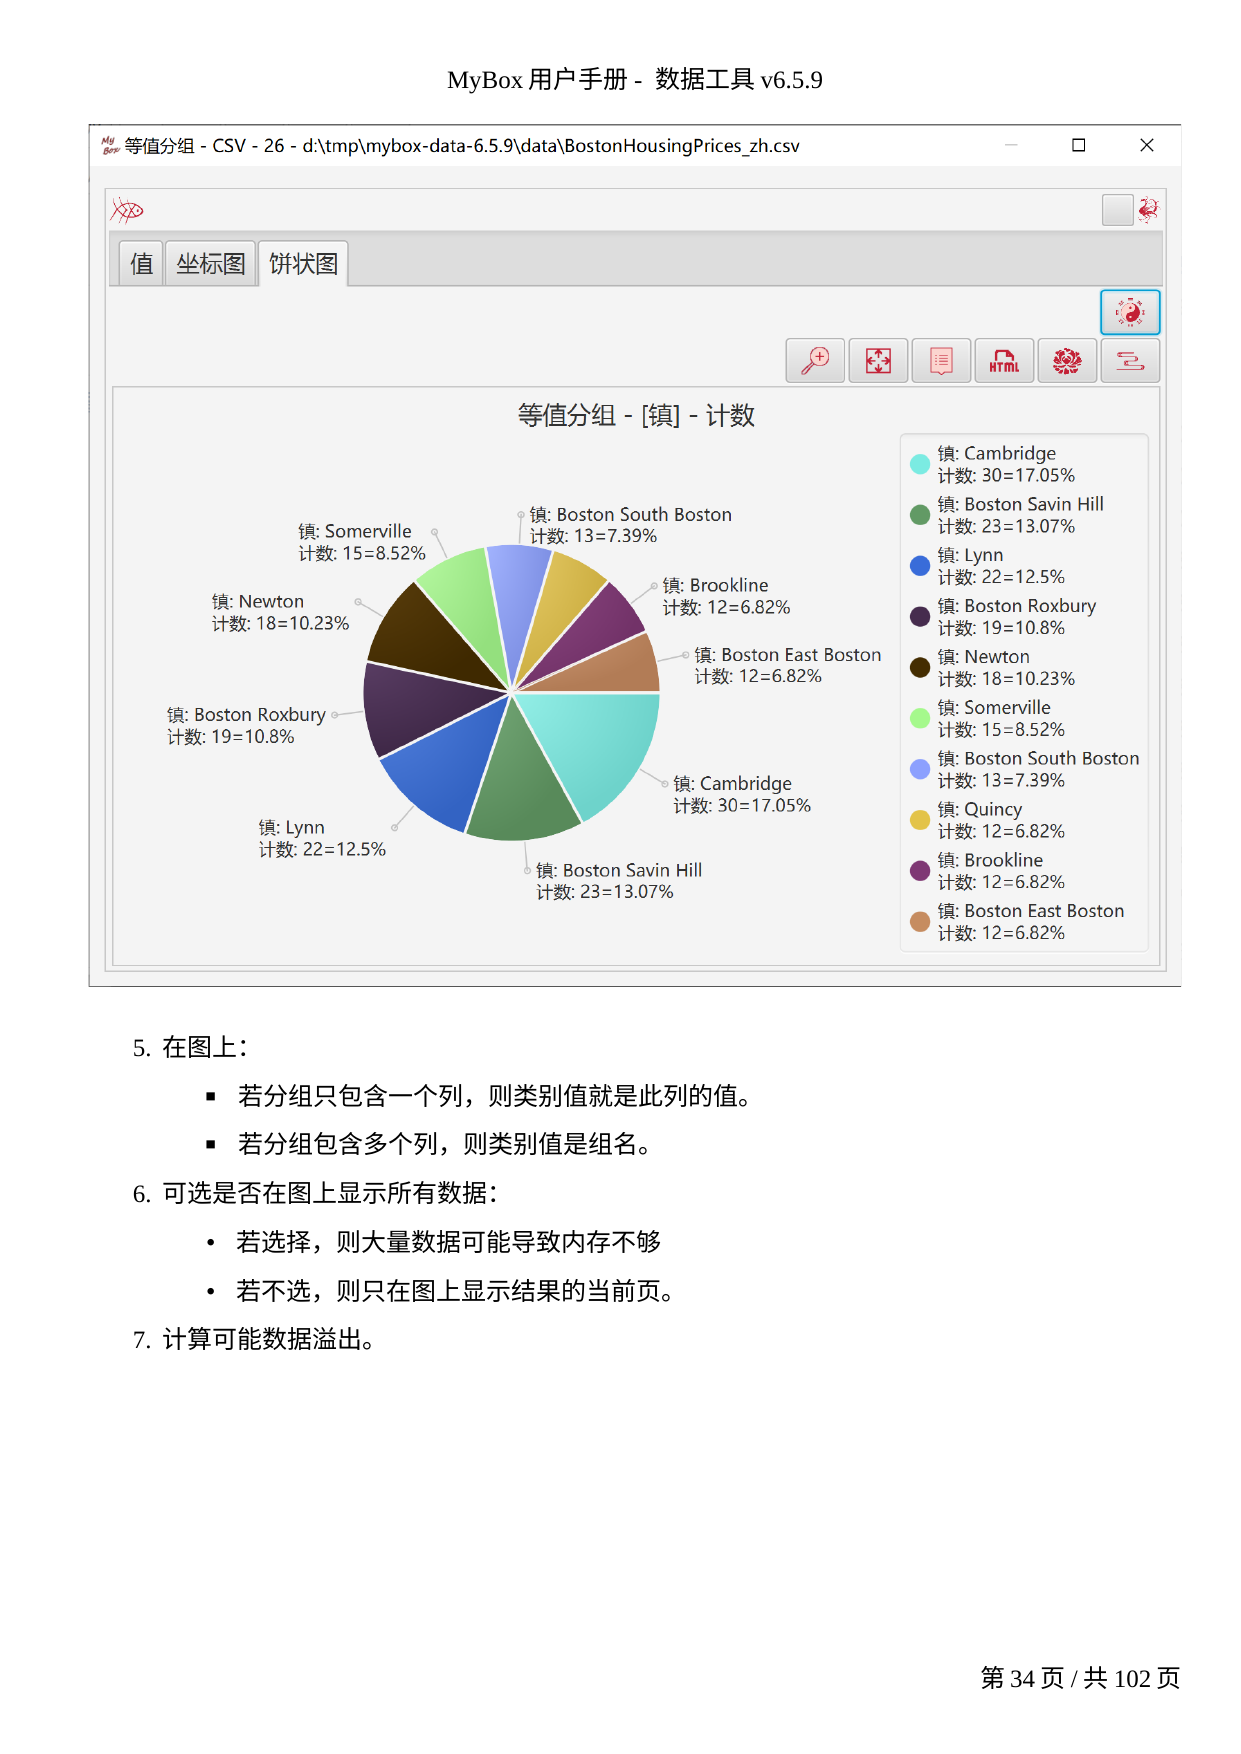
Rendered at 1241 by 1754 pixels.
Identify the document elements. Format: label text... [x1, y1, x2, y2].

list 若分组包含多个列，则类别值是组名。 [201, 1125, 1181, 1161]
picture [88, 124, 1182, 987]
list 若不选，则只在图上显示结果的当前页。 [206, 1271, 1181, 1307]
list 在图上： [133, 1027, 1181, 1064]
list 若选择，则大量数据可能导致内存不够 [206, 1222, 1181, 1259]
list 若分组只包含一个列，则类别值就是此列的值。 [201, 1076, 1181, 1112]
list 可选是否在图上显示所有数据： [133, 1174, 1181, 1210]
list 计算可能数据溢出。 [133, 1320, 1181, 1356]
